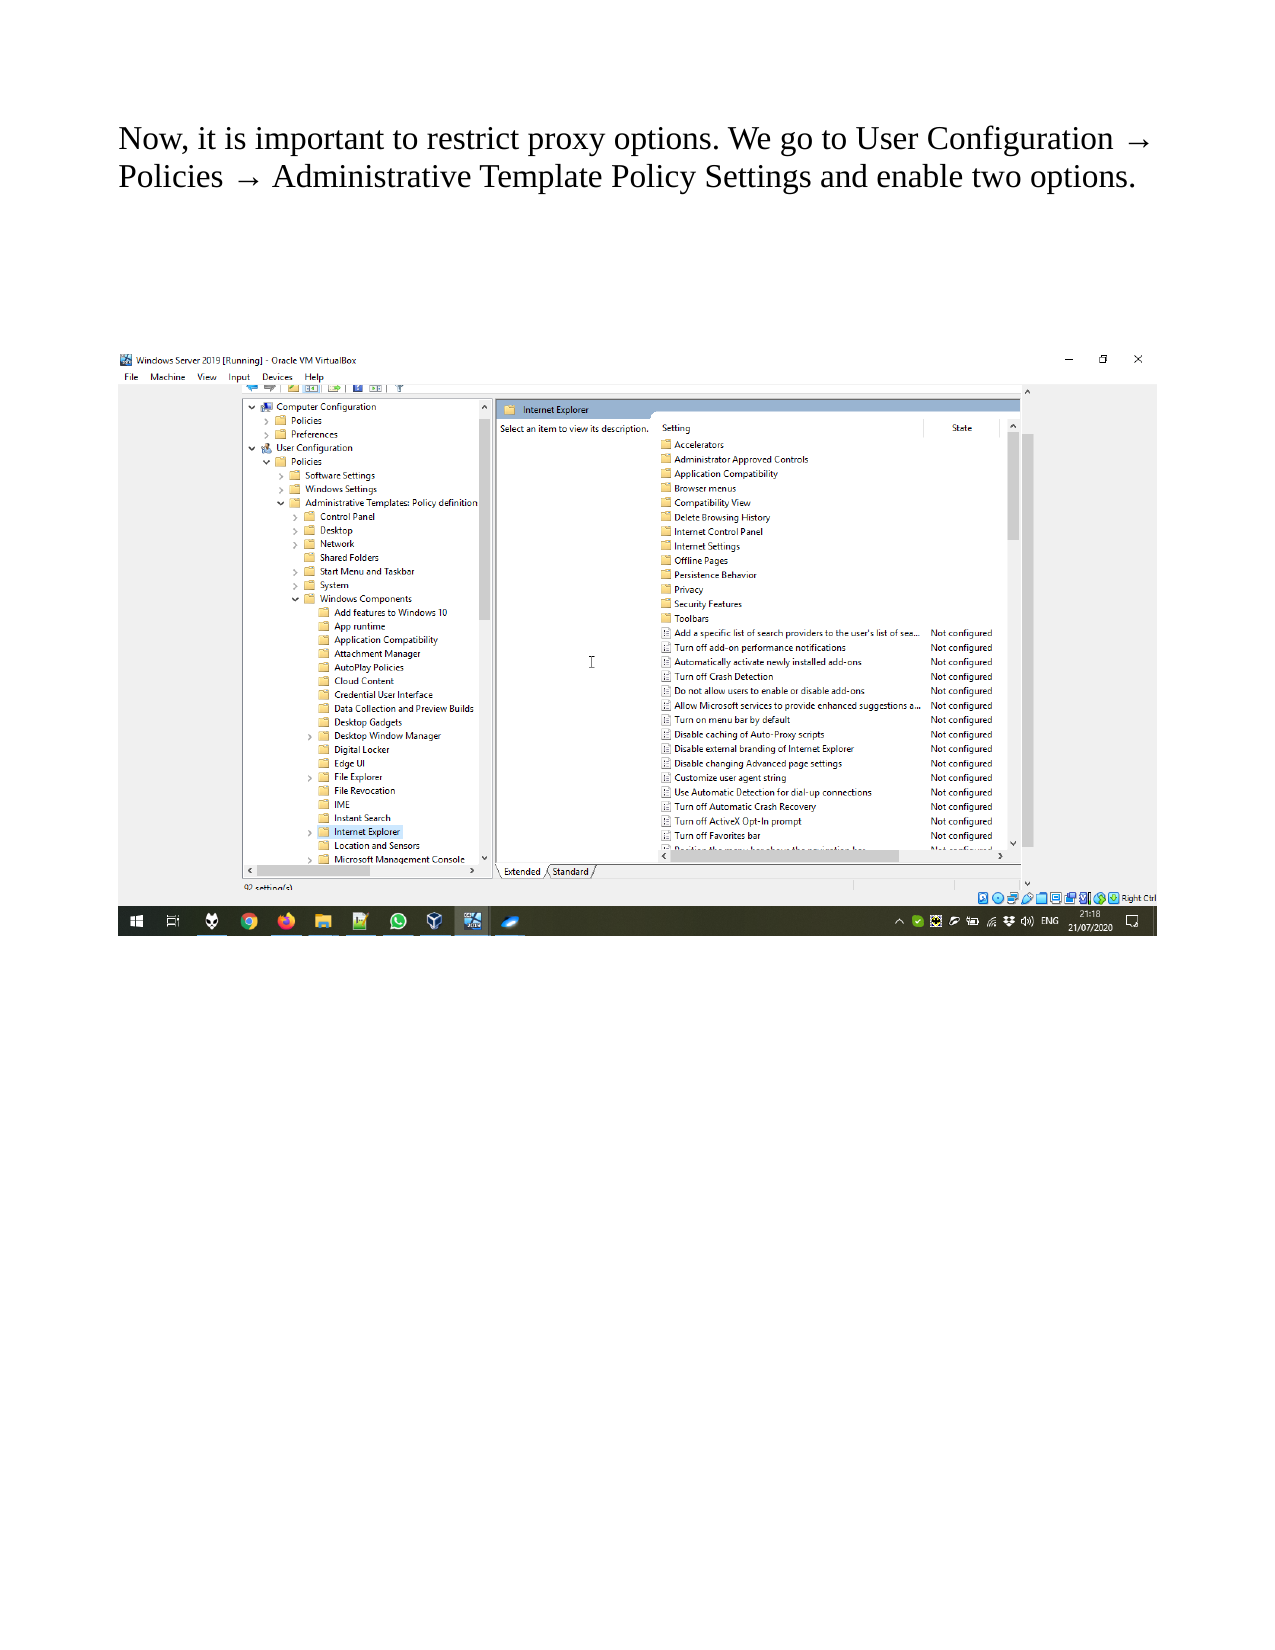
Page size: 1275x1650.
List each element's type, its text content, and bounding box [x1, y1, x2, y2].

picture [118, 351, 1157, 936]
text Now, it is important to restrict proxy options. We go to User Configuration → Policies → Administrative Template Policy Settings and enable two options. [118, 118, 1157, 195]
